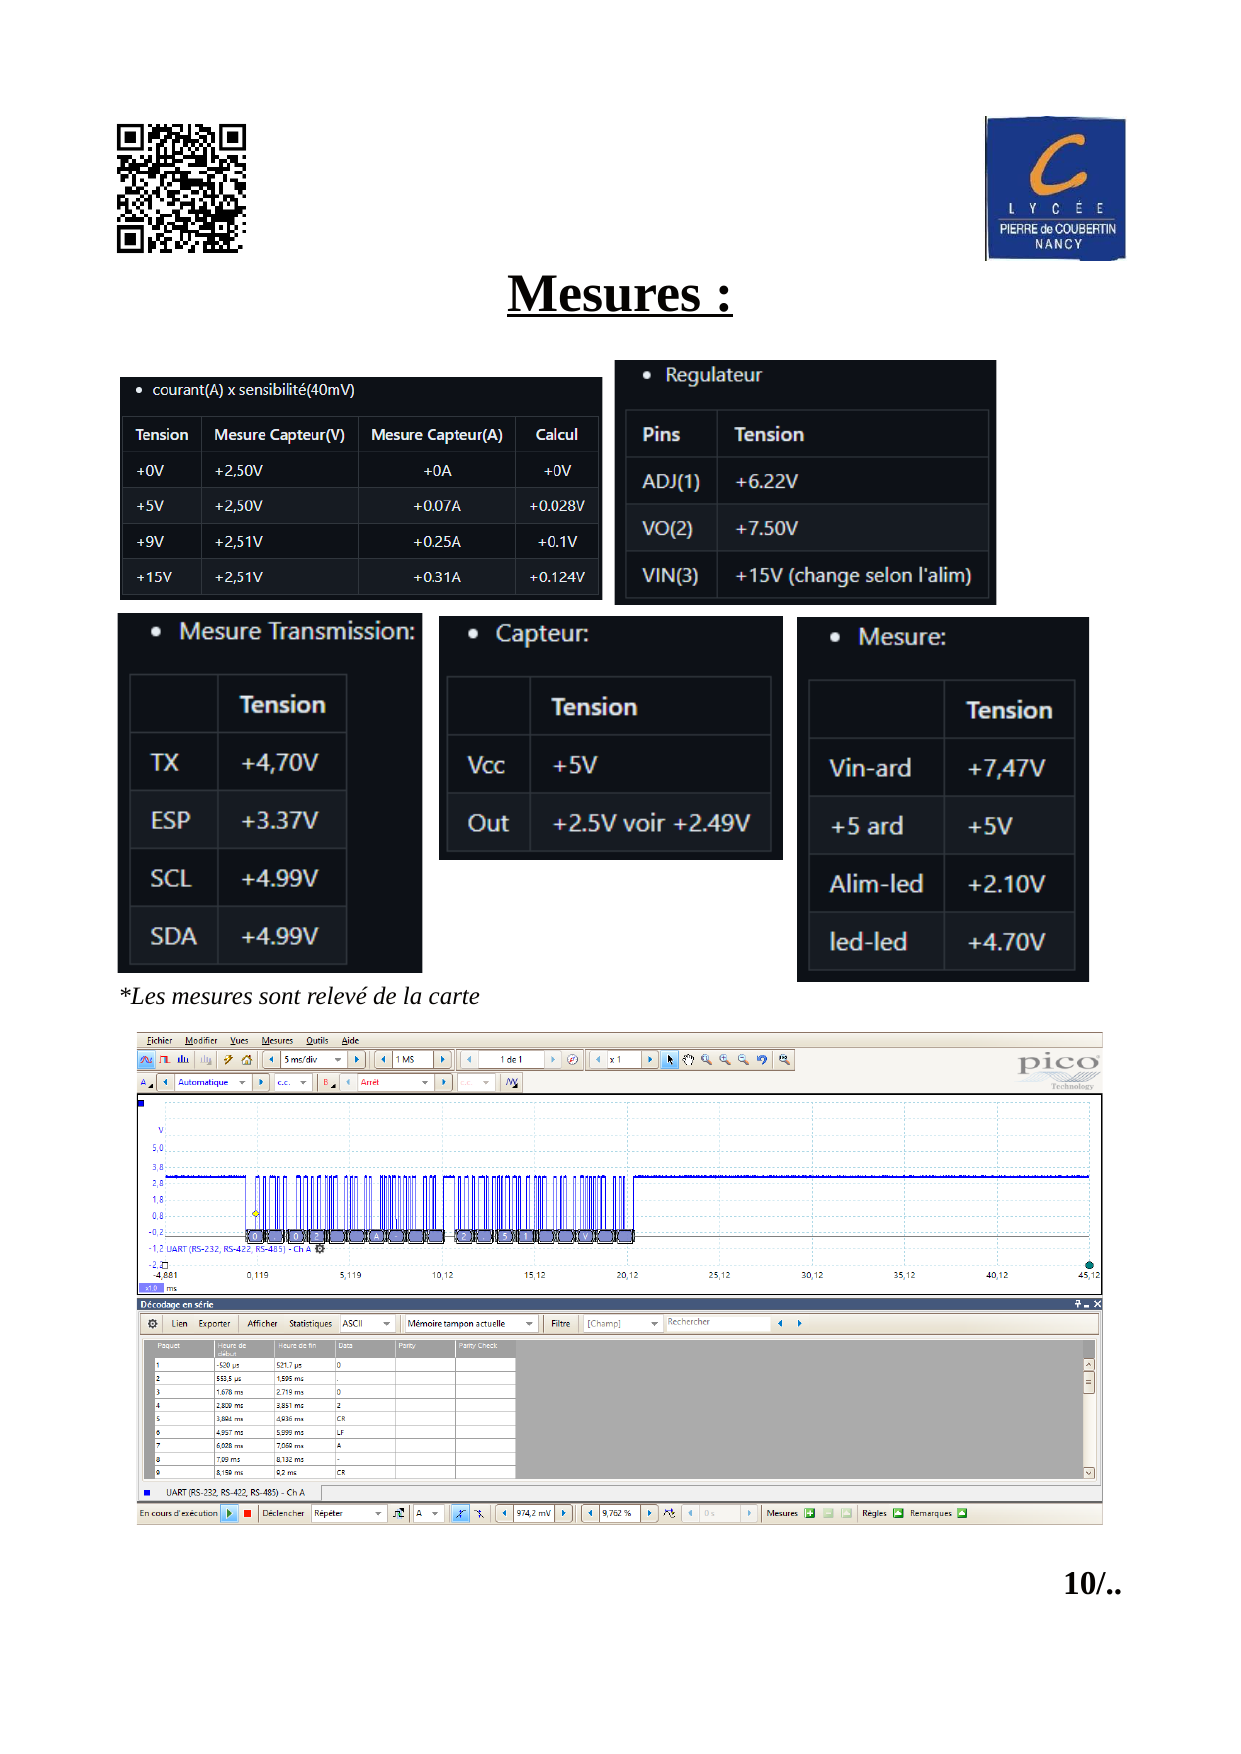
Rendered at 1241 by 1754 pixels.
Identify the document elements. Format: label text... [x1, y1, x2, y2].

picture [117, 613, 423, 973]
picture [439, 616, 783, 860]
picture [120, 377, 603, 600]
picture [797, 617, 1090, 982]
text Mesures : [118, 118, 1122, 323]
picture [113, 118, 250, 255]
picture [982, 116, 1128, 261]
text *Les mesures sont relevé de la carte [118, 352, 1122, 1010]
picture [614, 360, 997, 605]
text 10/.. [118, 1563, 1122, 1602]
picture [136, 1031, 1103, 1525]
